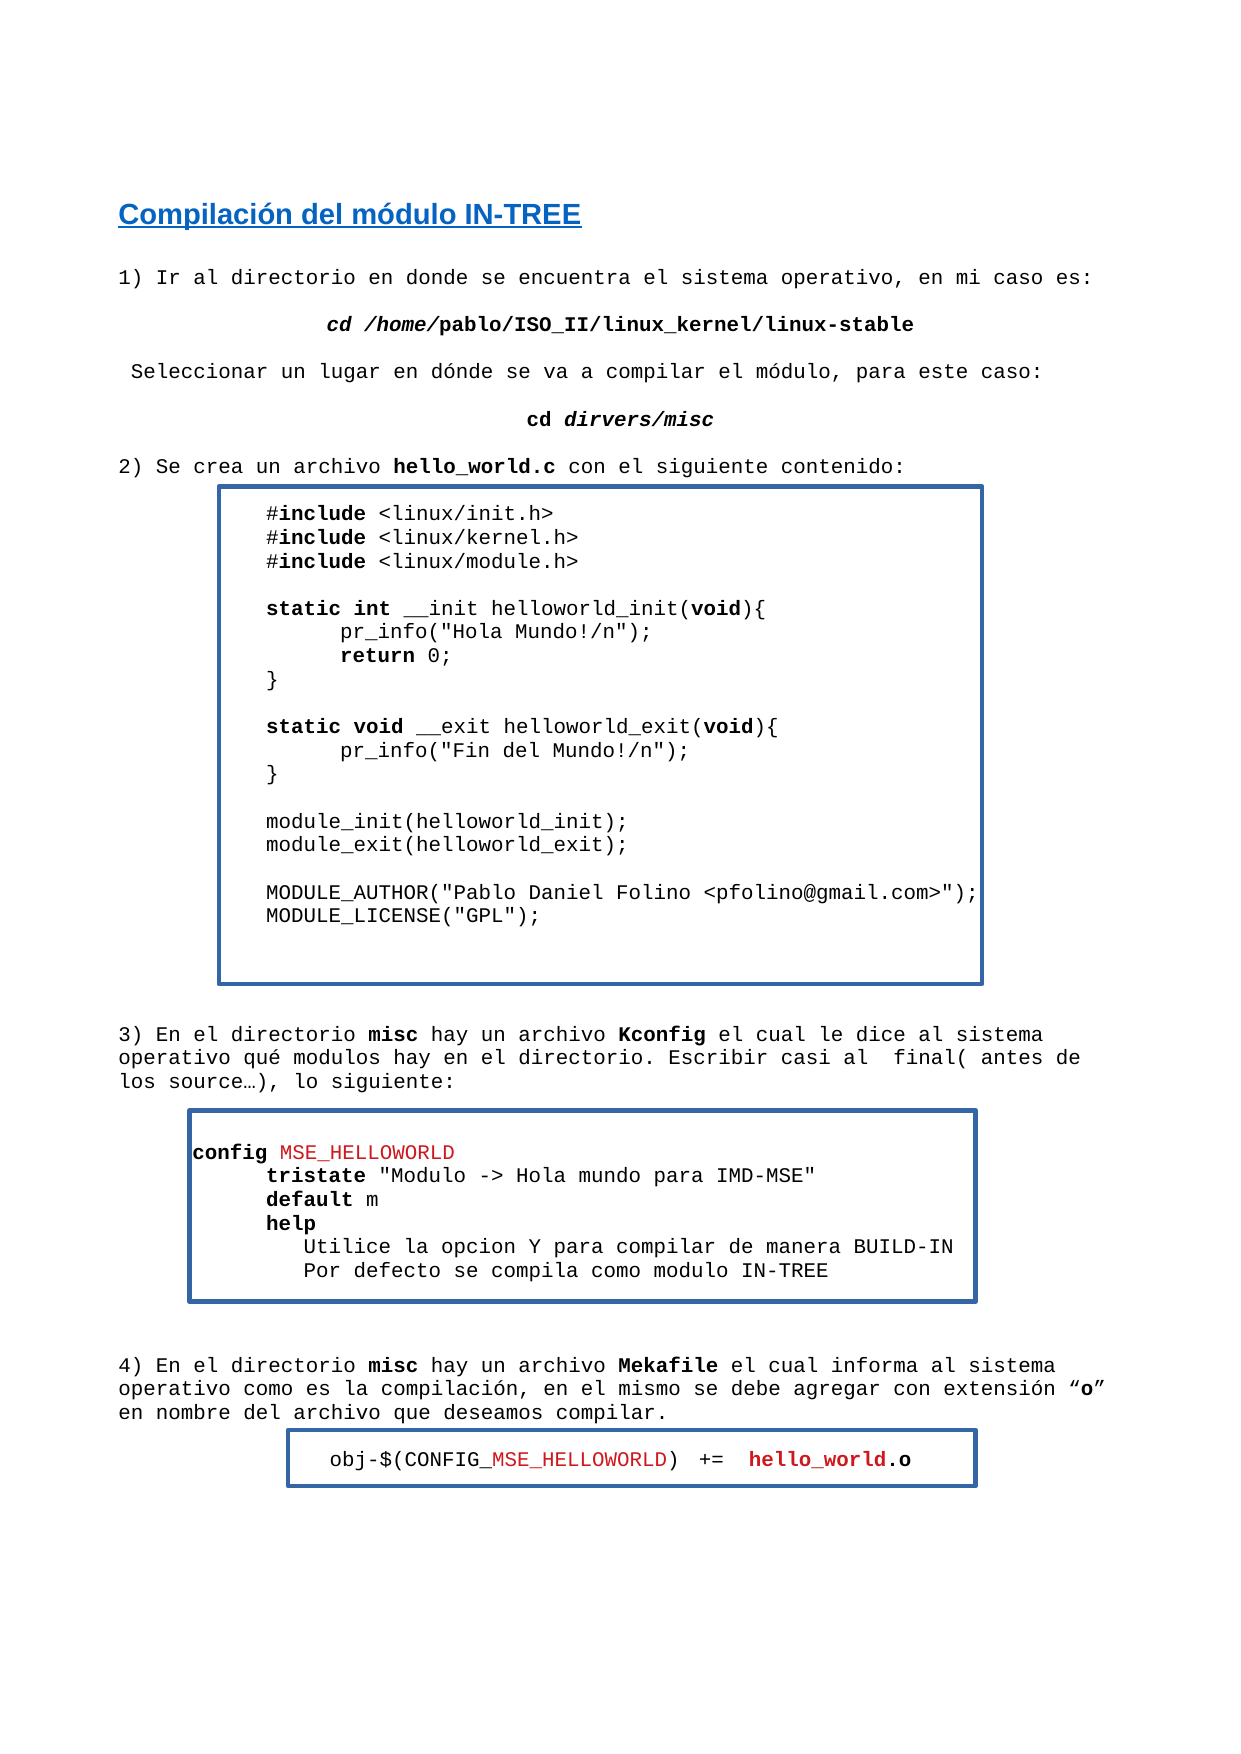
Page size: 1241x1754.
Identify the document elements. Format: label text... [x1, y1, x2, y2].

text [984, 645, 1122, 669]
text [978, 1165, 1122, 1189]
subtitle Compilación del módulo IN-TREE [118, 197, 1122, 231]
text config MSE_HELLOWORLD [192, 1142, 973, 1165]
text [984, 834, 1122, 858]
text 4) En el directorio misc hay un archivo Mekafile el cual informa al sistema operativo como es la compilación, en el mismo se debe agregar con extensión “o” en nombre del archivo que deseamos compilar. [118, 1354, 1122, 1426]
text pr_info("Fin del Mundo!/n"); [266, 740, 980, 763]
text [978, 1449, 1122, 1473]
text [984, 551, 1122, 574]
text 3) En el directorio misc hay un archivo Kconfig el cual le dice al sistema operativo qué modulos hay en el directorio. Escribir casi al final( antes de los source…), lo siguiente: [118, 1023, 1122, 1094]
text [984, 622, 1122, 645]
text [984, 763, 1122, 787]
text [984, 811, 1122, 834]
text #include <linux/init.h> [266, 503, 980, 527]
text static int __init helloworld_init(void){ [266, 598, 980, 622]
text [984, 740, 1122, 763]
text #include <linux/module.h> [266, 551, 980, 574]
text 1) Ir al directorio en donde se encuentra el sistema operativo, en mi caso es: [118, 267, 1122, 291]
text [978, 1213, 1122, 1236]
text return 0; [266, 645, 980, 669]
text Utilice la opcion Y para compilar de manera BUILD-IN [192, 1236, 973, 1260]
text [984, 503, 1122, 527]
text pr_info("Hola Mundo!/n"); [266, 622, 980, 645]
text [978, 1142, 1122, 1165]
text [984, 882, 1122, 905]
text #include <linux/kernel.h> [266, 527, 980, 551]
text [978, 1236, 1122, 1260]
text cd /home/pablo/ISO_II/linux_kernel/linux-stable [118, 314, 1122, 338]
text MODULE_LICENSE("GPL"); [266, 905, 980, 929]
text } [266, 669, 980, 692]
text Por defecto se compila como modulo IN-TREE [192, 1260, 973, 1284]
text [984, 716, 1122, 740]
text tristate "Modulo -> Hola mundo para IMD-MSE" [192, 1165, 973, 1189]
text module_init(helloworld_init); [266, 811, 980, 834]
text [978, 1189, 1122, 1213]
text Seleccionar un lugar en dónde se va a compilar el módulo, para este caso: [118, 361, 1122, 385]
text 2) Se crea un archivo hello_world.c con el siguiente contenido: [118, 456, 1122, 480]
text static void __exit helloworld_exit(void){ [266, 716, 980, 740]
text [118, 1449, 286, 1473]
text module_exit(helloworld_exit); [266, 834, 980, 858]
text MODULE_AUTHOR("Pablo Daniel Folino <pfolino@gmail.com>"); [266, 882, 980, 905]
text help [192, 1213, 973, 1236]
text } [266, 763, 980, 787]
text [984, 905, 1122, 929]
text default m [192, 1189, 973, 1213]
text obj-$(CONFIG_MSE_HELLOWORLD) += hello_world.o [290, 1449, 973, 1473]
text cd dirvers/misc [118, 409, 1122, 432]
text [978, 1260, 1122, 1284]
text [984, 598, 1122, 622]
text [984, 669, 1122, 692]
text [984, 527, 1122, 551]
